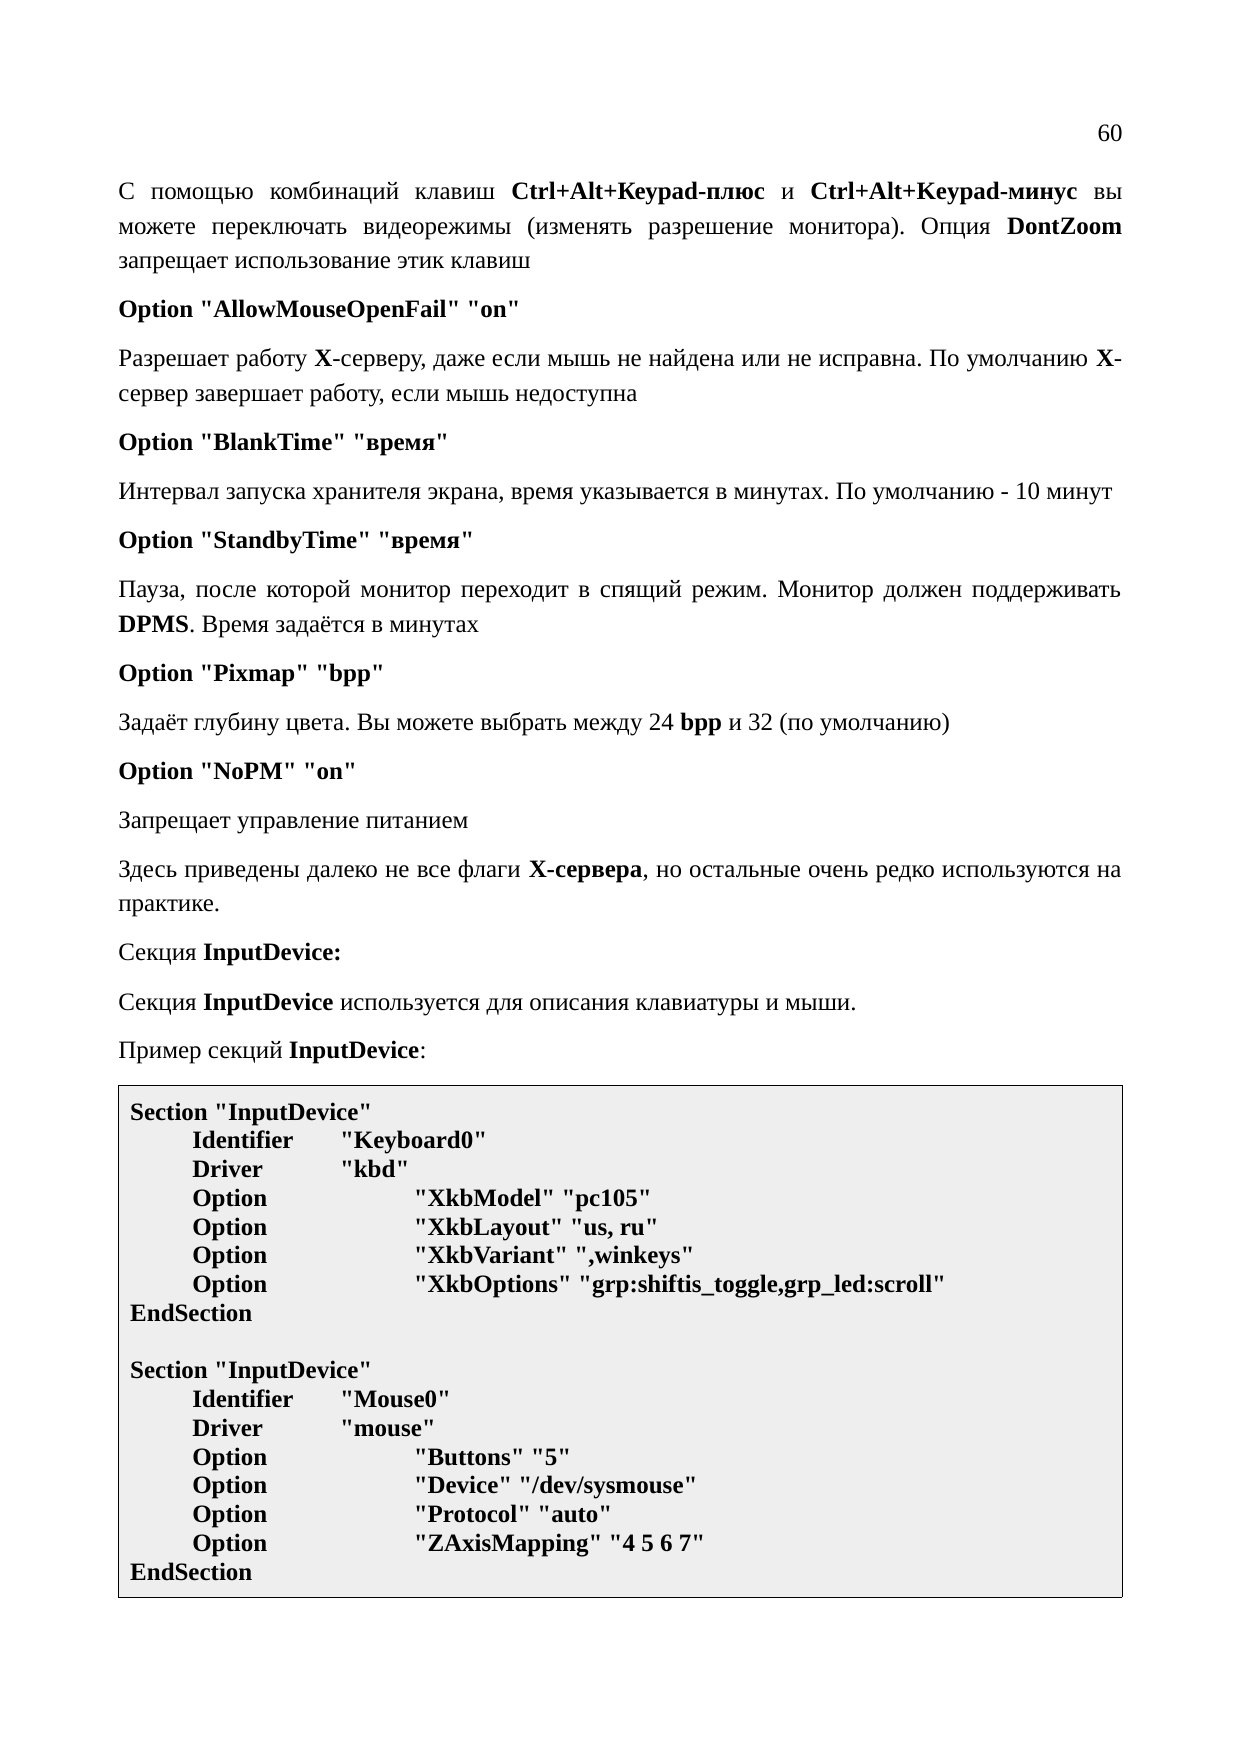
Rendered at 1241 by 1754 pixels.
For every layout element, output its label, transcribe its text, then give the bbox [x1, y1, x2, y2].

text Option "ZAxisMapping" "4 5 6 7" [119, 1516, 1122, 1545]
text Option "Protocol" "auto" [119, 1487, 1122, 1516]
text Option "XkbVariant" ",winkeys" [119, 1228, 1122, 1257]
text Section "InputDevice" [119, 1343, 1122, 1372]
text Задаёт глубину цвета. Вы можете выбрать между 24 bрр и 32 (по умолчанию) [118, 707, 1122, 736]
text Пример секций InputDevice: [118, 1036, 1122, 1064]
text Option "BlankTime" "время" [118, 427, 1122, 456]
text Пауза, после которой монитор переходит в спящий режим. Монитор должен поддерживать DPMS. Время задаётся в минутах [118, 574, 1122, 637]
text EndSection [119, 1545, 1122, 1597]
text Запрещает управление питанием [118, 805, 1122, 834]
text Option "XkbModel" "pc105" [119, 1171, 1122, 1200]
text Option "NoPM" "on" [118, 756, 1122, 784]
text Option "Pixmap" "bpp" [118, 658, 1122, 686]
text EndSection [119, 1286, 1122, 1315]
text Option "AllowMouseOpenFail" "on" [118, 294, 1122, 323]
text Driver "mouse" [119, 1401, 1122, 1430]
text Option "StandbyTime" "время" [118, 525, 1122, 554]
text Option "XkbOptions" "grp:shiftis_toggle,grp_led:scroll" [119, 1257, 1122, 1286]
text Интервал запуска хранителя экрана, время указывается в минутах. По умолчанию - 10 минут [118, 476, 1122, 505]
text Секция InputDevice используется для описания клавиатуры и мыши. [118, 987, 1122, 1015]
text Section "InputDevice" [119, 1086, 1122, 1113]
text Identifier "Keyboard0" [119, 1113, 1122, 1142]
text С помощью комбинаций клавиш Ctrl+Аlt+Кеурad-плюс и Ctrl+Alt+Keypad-минyc вы можете переключать видеорежимы (изменять разрешение монитора). Опция DontZoom запрещает использование этик клавиш [118, 176, 1122, 274]
text Option "Buttons" "5" [119, 1430, 1122, 1458]
text Identifier "Mouse0" [119, 1372, 1122, 1401]
text Option "Device" "/dev/sysmouse" [119, 1458, 1122, 1487]
text Разрешает работу Х-серверу, даже если мышь не найдена или не исправна. По умолчанию X-сервер завершает работу, если мышь недоступна [118, 343, 1122, 407]
text Секция InputDeviсe: [118, 937, 1122, 966]
text Option "XkbLayout" "us, ru" [119, 1200, 1122, 1228]
text Driver "kbd" [119, 1142, 1122, 1171]
text Здесь приведены далеко не все флаги Х-сервера, но остальные очень редко используются на практике. [118, 854, 1122, 917]
